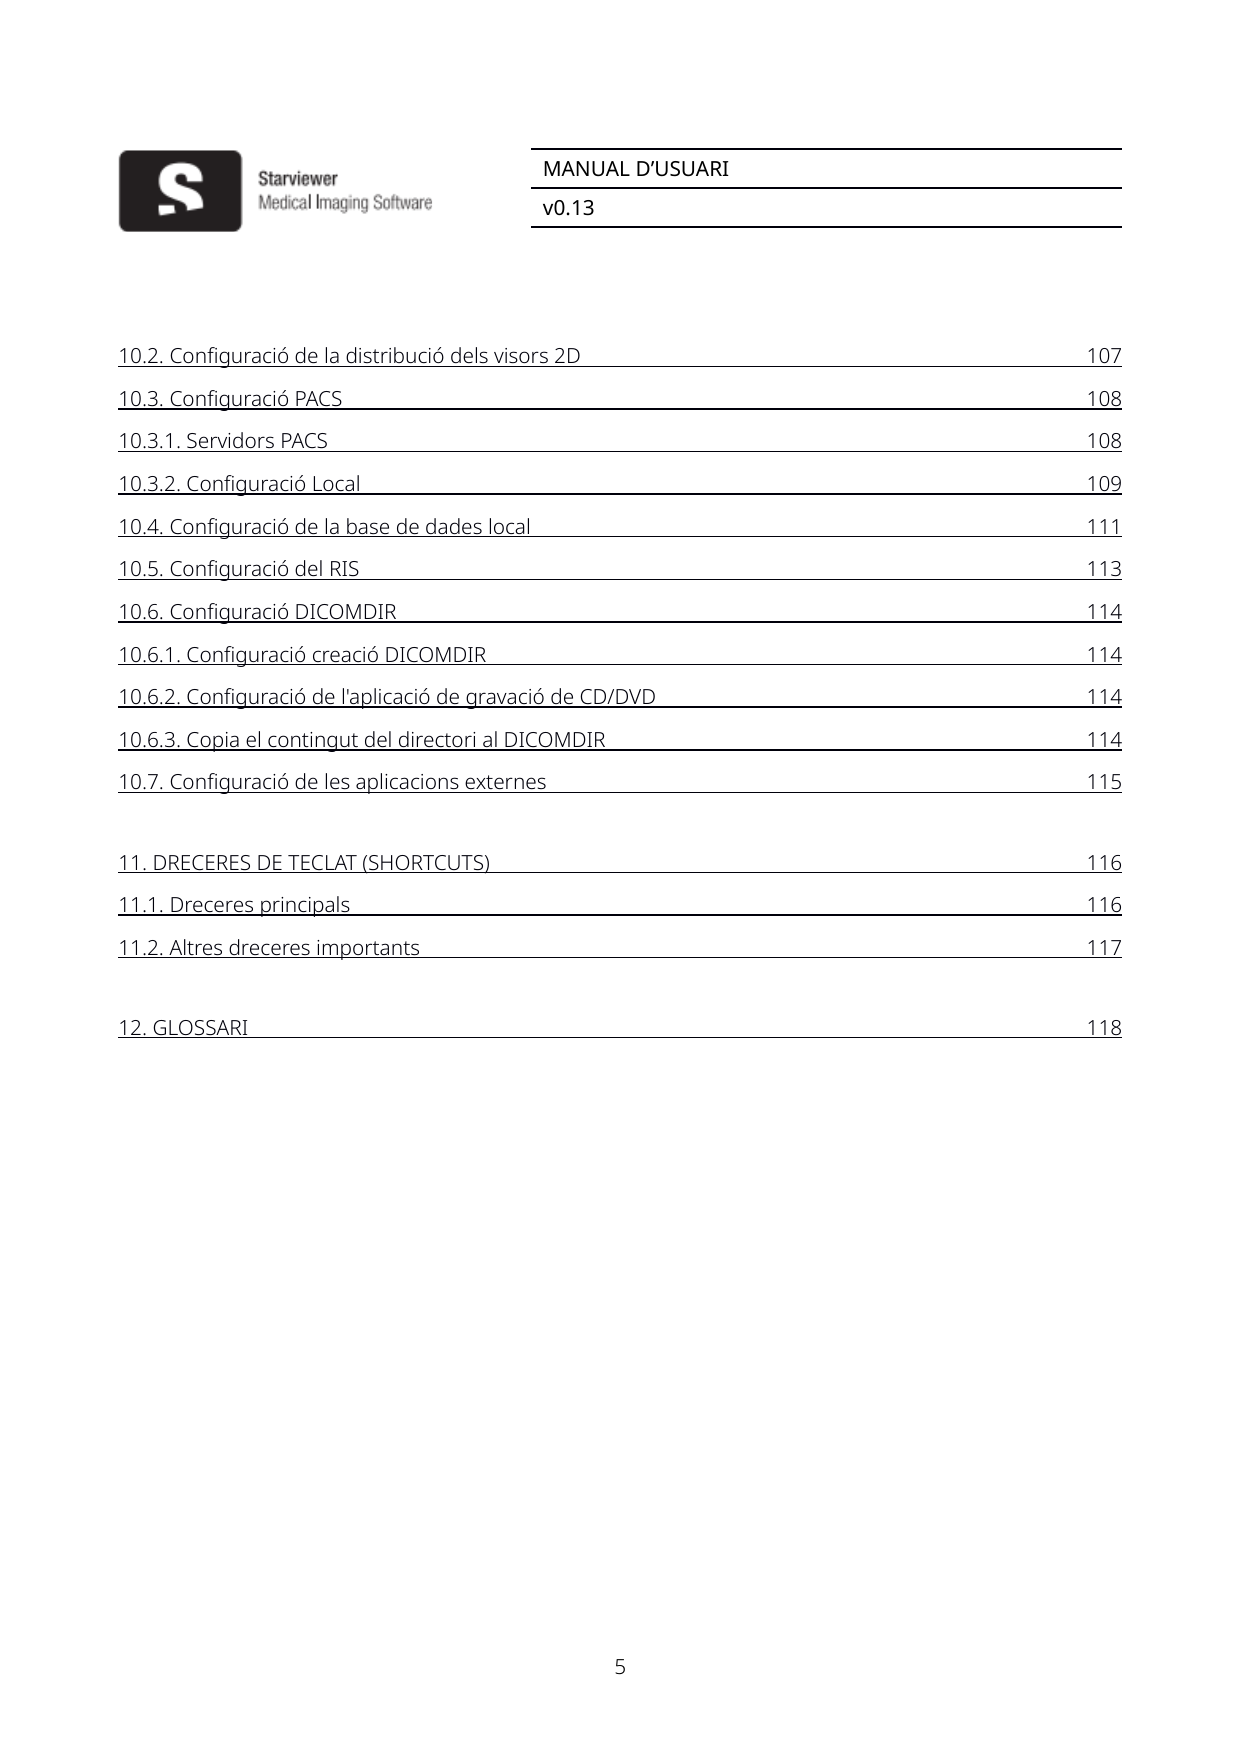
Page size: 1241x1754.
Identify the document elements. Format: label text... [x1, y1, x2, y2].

text 10.5. Configuració del RIS 113 [118, 554, 1122, 579]
text 11. Dreceres de teclat (SHORTCUTS) 116 [118, 848, 1122, 872]
text 10.6. Configuració DICOMDIR 114 [118, 597, 1122, 621]
text 12. Glossari 118 [118, 1013, 1122, 1037]
text 10.6.2. Configuració de l'aplicació de gravació de CD/DVD 114 [118, 682, 1122, 706]
text 10.4. Configuració de la base de dades local 111 [118, 512, 1122, 536]
text 10.3. Configuració PACS 108 [118, 384, 1122, 408]
text 10.3.1. Servidors PACS 108 [118, 427, 1122, 451]
text 10.6.1. Configuració creació DICOMDIR 114 [118, 640, 1122, 664]
text 10.2. Configuració de la distribució dels visors 2D 107 [118, 341, 1122, 366]
text 10.3.2. Configuració Local 109 [118, 469, 1122, 493]
text 11.1. Dreceres principals 116 [118, 890, 1122, 914]
text 11.2. Altres dreceres importants 117 [118, 933, 1122, 957]
text 10.7. Configuració de les aplicacions externes 115 [118, 767, 1122, 792]
text 10.6.3. Copia el contingut del directori al DICOMDIR 114 [118, 725, 1122, 749]
